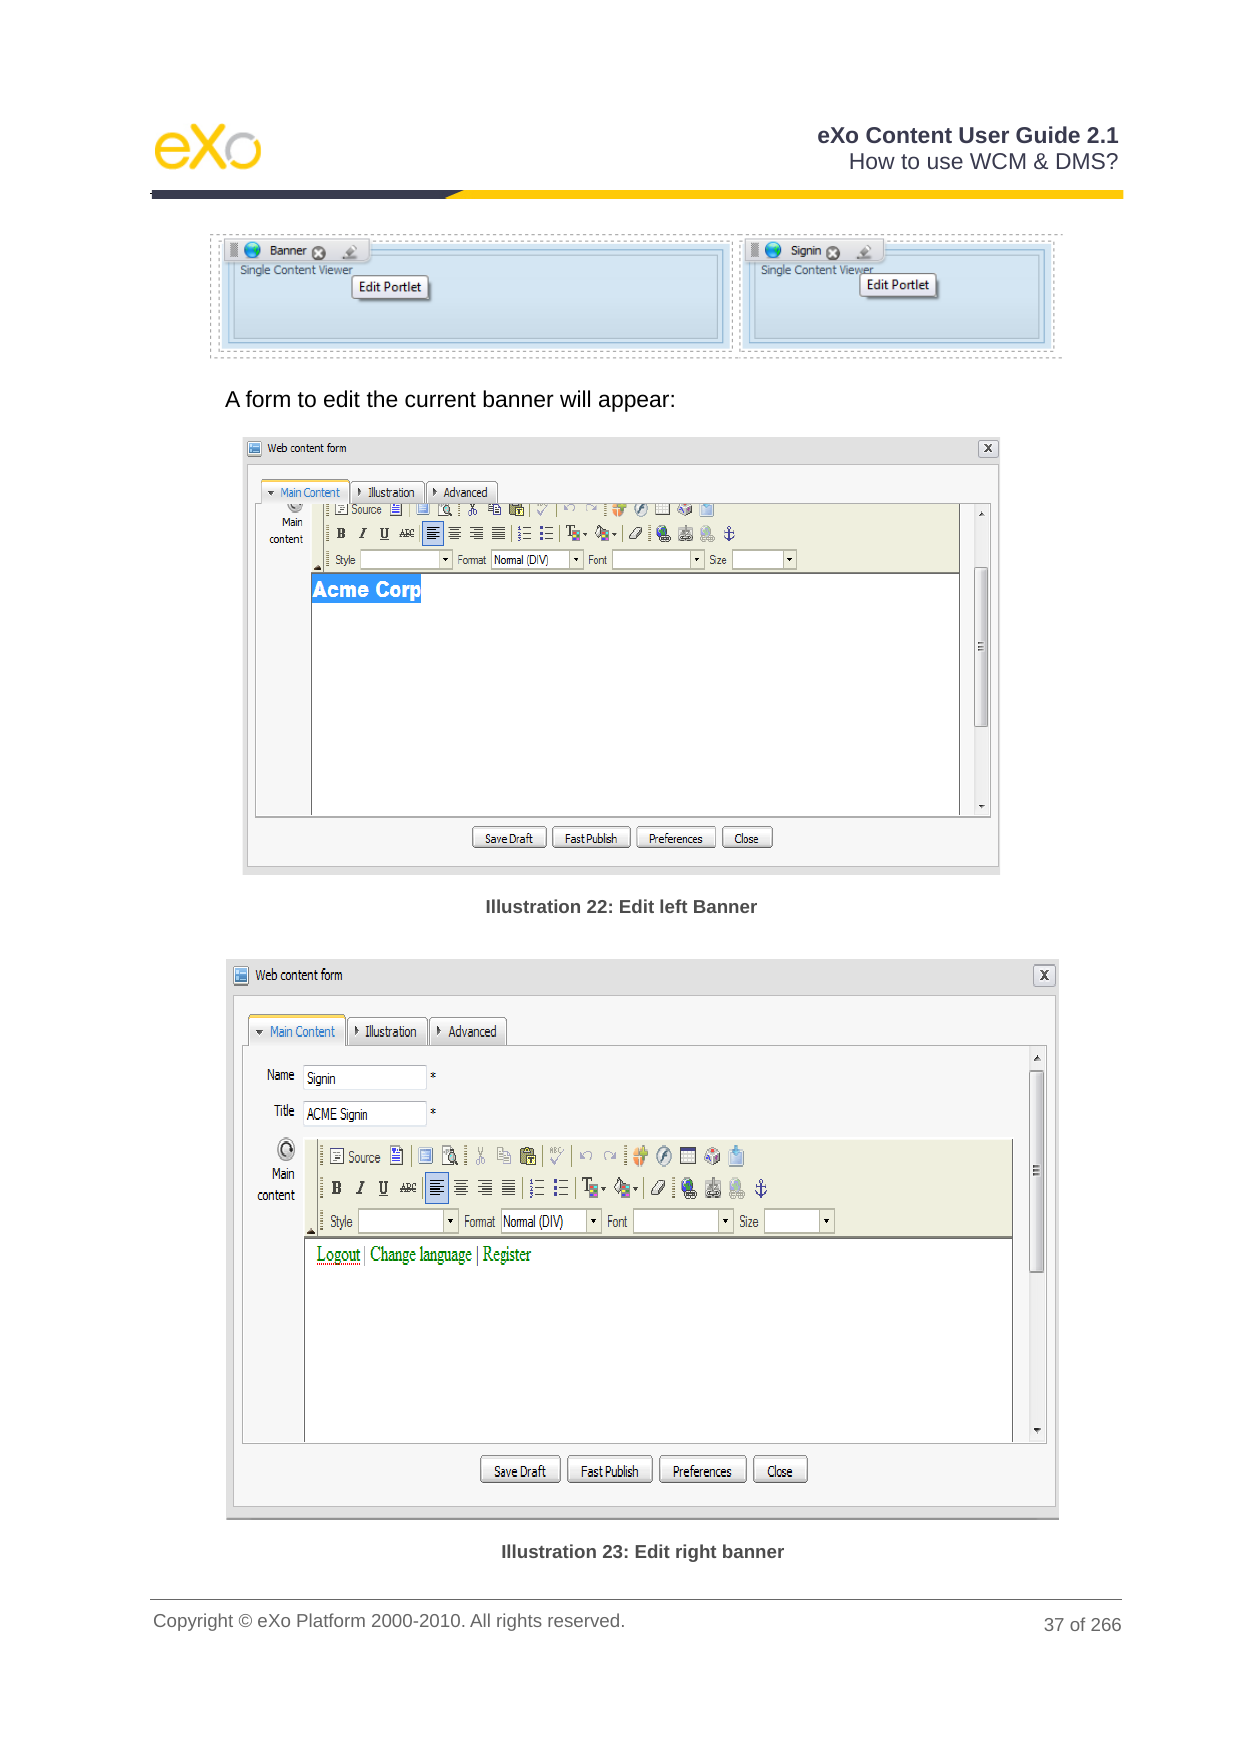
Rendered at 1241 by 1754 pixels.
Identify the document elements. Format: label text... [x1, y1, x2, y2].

list A form to edit the current banner will appear: [187, 223, 1122, 413]
picture [151, 190, 1124, 199]
text Illustration 23: Edit right banner [234, 1520, 1051, 1562]
picture [226, 959, 1059, 1520]
picture [155, 123, 262, 170]
list [242, 419, 1000, 437]
picture [209, 232, 1063, 366]
list Illustration 22: Edit left Banner [242, 875, 1000, 917]
picture [242, 437, 1001, 875]
